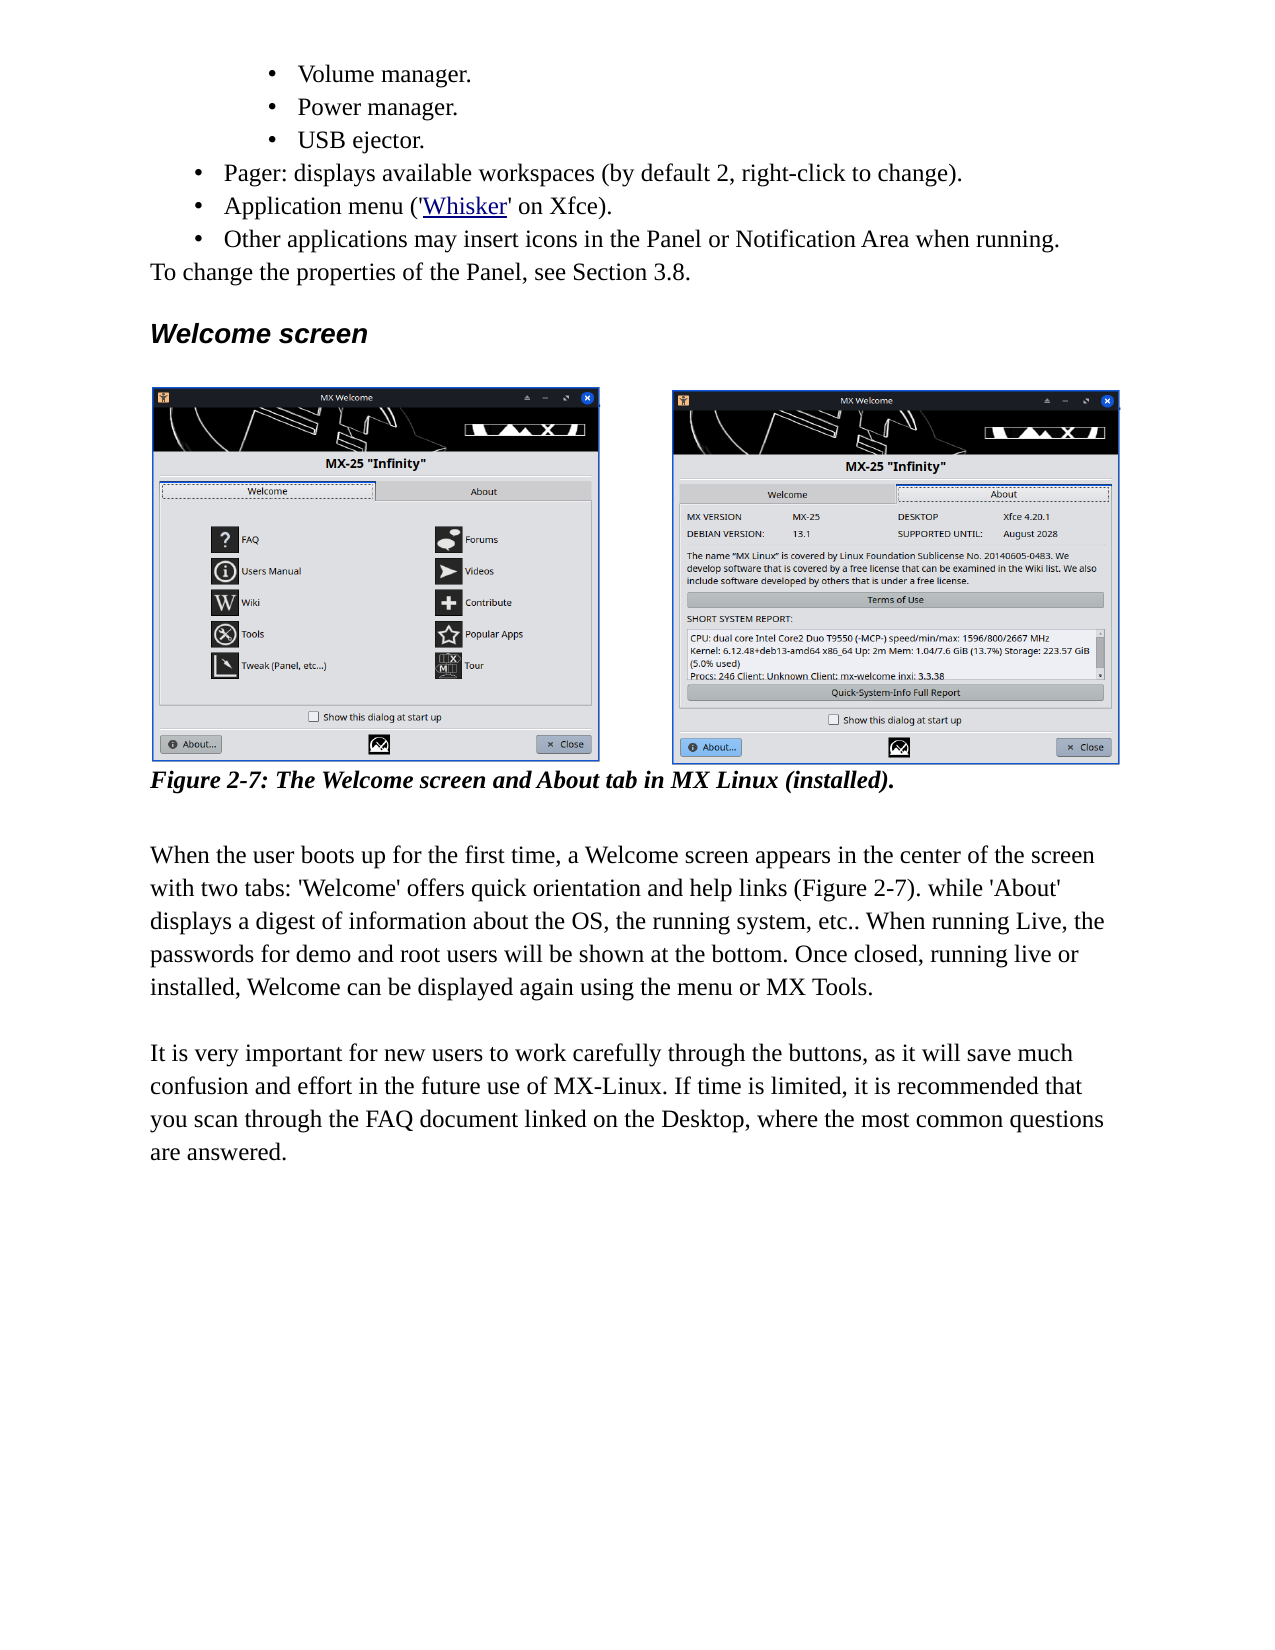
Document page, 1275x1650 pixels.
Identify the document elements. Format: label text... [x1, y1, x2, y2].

subtitle Welcome screen [150, 317, 1125, 349]
picture [670, 390, 1121, 766]
list Other applications may insert icons in the Panel or Notification Area when running. [194, 224, 1125, 253]
list Power manager. [268, 92, 1125, 121]
text To change the properties of the Panel, see Section 3.8. [150, 257, 1125, 286]
list Application menu ('Whisker' on Xfce). [194, 191, 1125, 220]
text Figure 2-7: The Welcome screen and About tab in MX Linux (installed). [150, 422, 1125, 794]
text When the user boots up for the first time, a Welcome screen appears in the center of the screen with two tabs: 'Welcome' offers quick orientation and help links (Figure 2-7). while 'About' displays a digest of information about the OS, the running system, etc.. When running Live, the passwords for demo and root users will be shown at the bottom. Once closed, running live or installed, Welcome can be displayed again using the menu or MX Tools. [150, 840, 1125, 1001]
list Volume manager. [268, 59, 1125, 88]
picture [150, 387, 600, 763]
list USB ejector. [268, 125, 1125, 154]
list Pager: displays available workspaces (by default 2, right-click to change). [194, 158, 1125, 187]
text It is very important for new users to work carefully through the buttons, as it will save much confusion and effort in the future use of MX-Linux. If time is limited, it is recommended that you scan through the FAQ document linked on the Desktop, where the most common questions are answered. [150, 1038, 1125, 1166]
